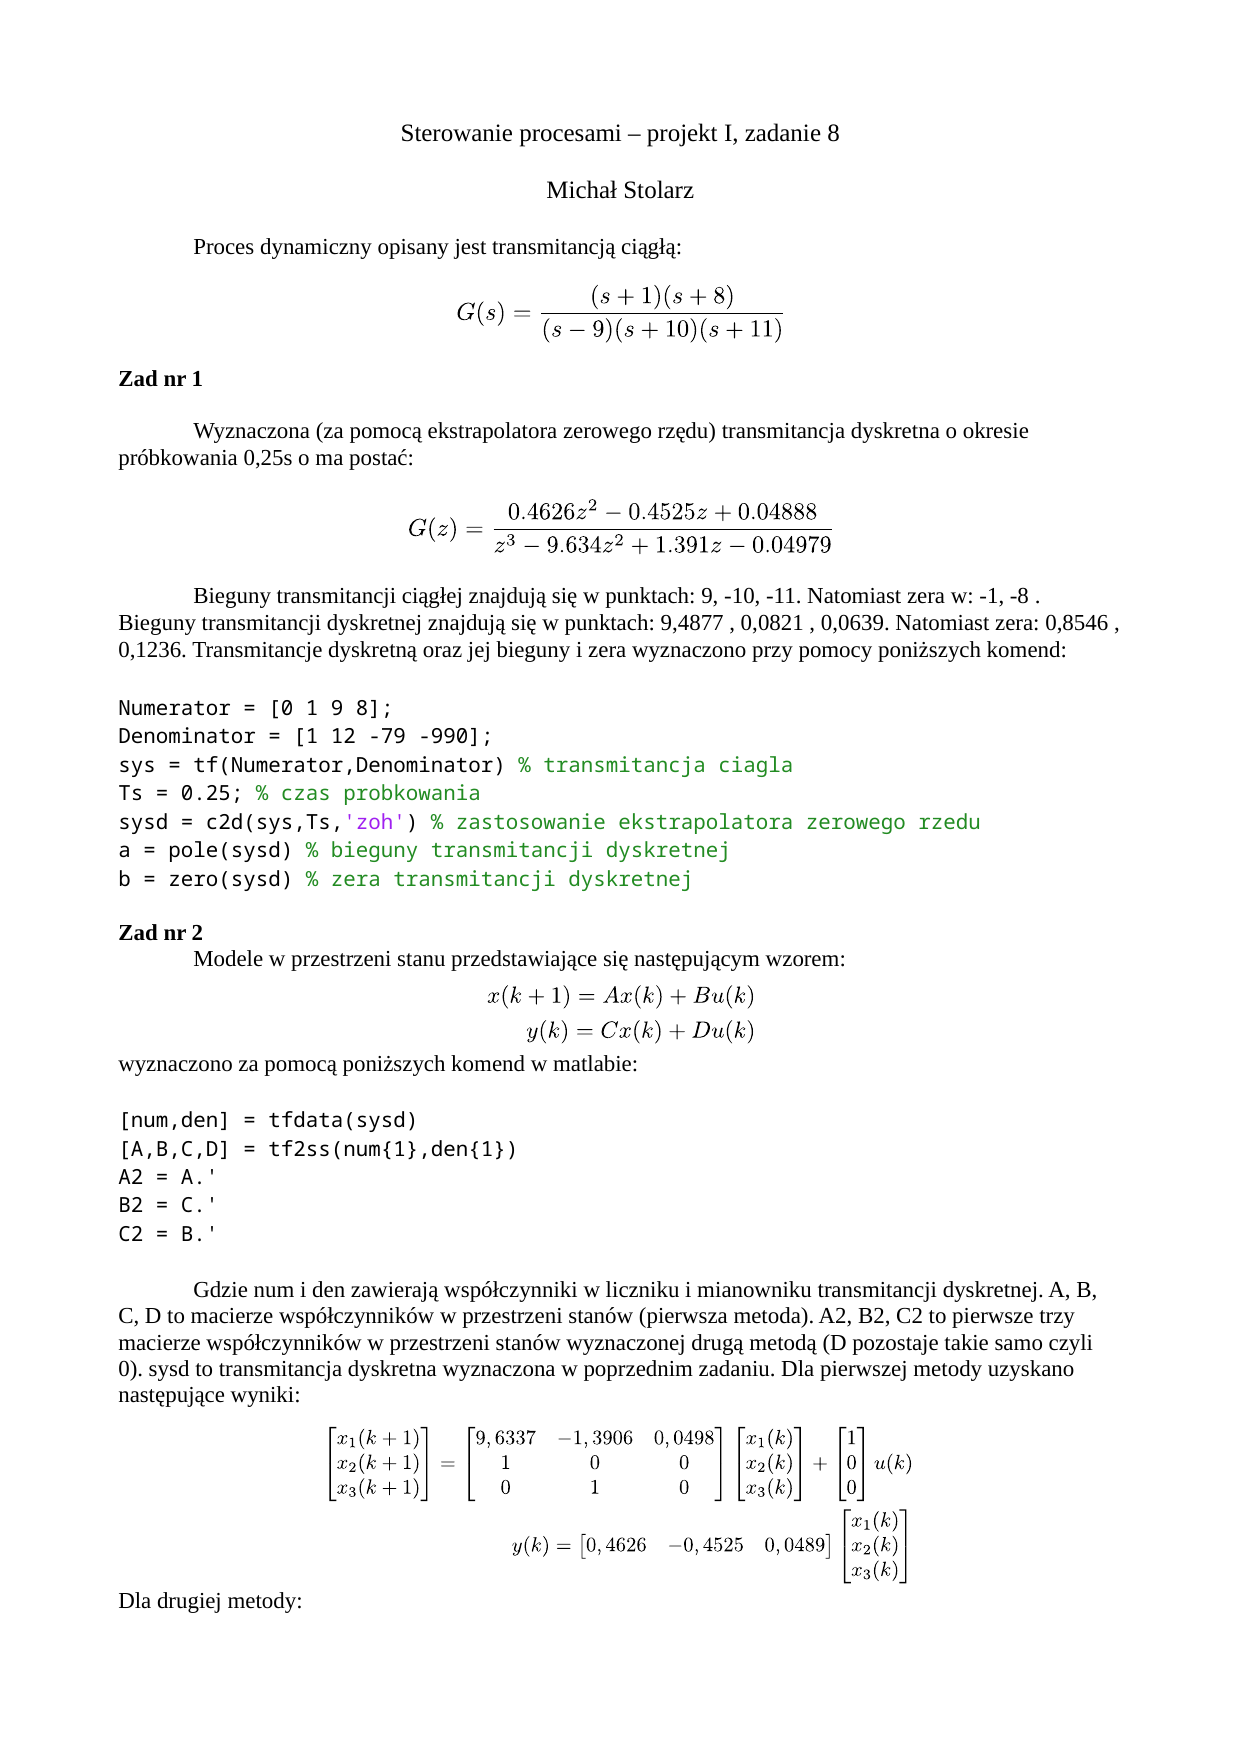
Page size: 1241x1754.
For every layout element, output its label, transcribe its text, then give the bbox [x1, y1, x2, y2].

text [A,B,C,D] = tf2ss(num{1},den{1}) [118, 1134, 1122, 1162]
text sysd = c2d(sys,Ts,'zoh') % zastosowanie ekstrapolatora zerowego rzedu [118, 807, 1122, 835]
text wyznaczono za pomocą poniższych komend w matlabie: [118, 1050, 1122, 1077]
text [num,den] = tfdata(sysd) [118, 1105, 1122, 1134]
text Sterowanie procesami – projekt I, zadanie 8 [118, 118, 1122, 147]
text Denominator = [1 12 -79 -990]; [118, 722, 1122, 750]
text a = pole(sysd) % bieguny transmitancji dyskretnej [118, 835, 1122, 864]
text Numerator = [0 1 9 8]; [118, 693, 1122, 722]
text B2 = C.' [118, 1191, 1122, 1219]
text Proces dynamiczny opisany jest transmitancją ciągłą: [118, 233, 1122, 259]
text sys = tf(Numerator,Denominator) % transmitancja ciagla [118, 750, 1122, 778]
text Wyznaczona (za pomocą ekstrapolatora zerowego rzędu) transmitancja dyskretna o okresie próbkowania 0,25s o ma postać: [118, 418, 1122, 470]
text A2 = A.' [118, 1162, 1122, 1191]
text Dla drugiej metody: [118, 1587, 1122, 1614]
text Zad nr 1 [118, 365, 1122, 391]
text Modele w przestrzeni stanu przedstawiające się następującym wzorem: [118, 945, 1122, 971]
text Gdzie num i den zawierają współczynniki w liczniku i mianowniku transmitancji dyskretnej. A, B, C, D to macierze współczynników w przestrzeni stanów (pierwsza metoda). A2, B2, C2 to pierwsze trzy macierze współczynników w przestrzeni stanów wyznaczonej drugą metodą (D pozostaje takie samo czyli 0). sysd to transmitancja dyskretna wyznaczona w poprzednim zadaniu. Dla pierwszej metody uzyskano następujące wyniki: [118, 1276, 1122, 1408]
text Ts = 0.25; % czas probkowania [118, 778, 1122, 807]
text Michał Stolarz [118, 176, 1122, 204]
text Zad nr 2 [118, 919, 1122, 945]
text Bieguny transmitancji ciągłej znajdują się w punktach: 9, -10, -11. Natomiast zera w: -1, -8 . Bieguny transmitancji dyskretnej znajdują się w punktach: 9,4877 , 0,0821 , 0,0639. Natomiast zera: 0,8546 , 0,1236. Transmitancje dyskretną oraz jej bieguny i zera wyznaczono przy pomocy poniższych komend: [118, 581, 1122, 662]
text b = zero(sysd) % zera transmitancji dyskretnej [118, 864, 1122, 892]
text C2 = B.' [118, 1219, 1122, 1247]
